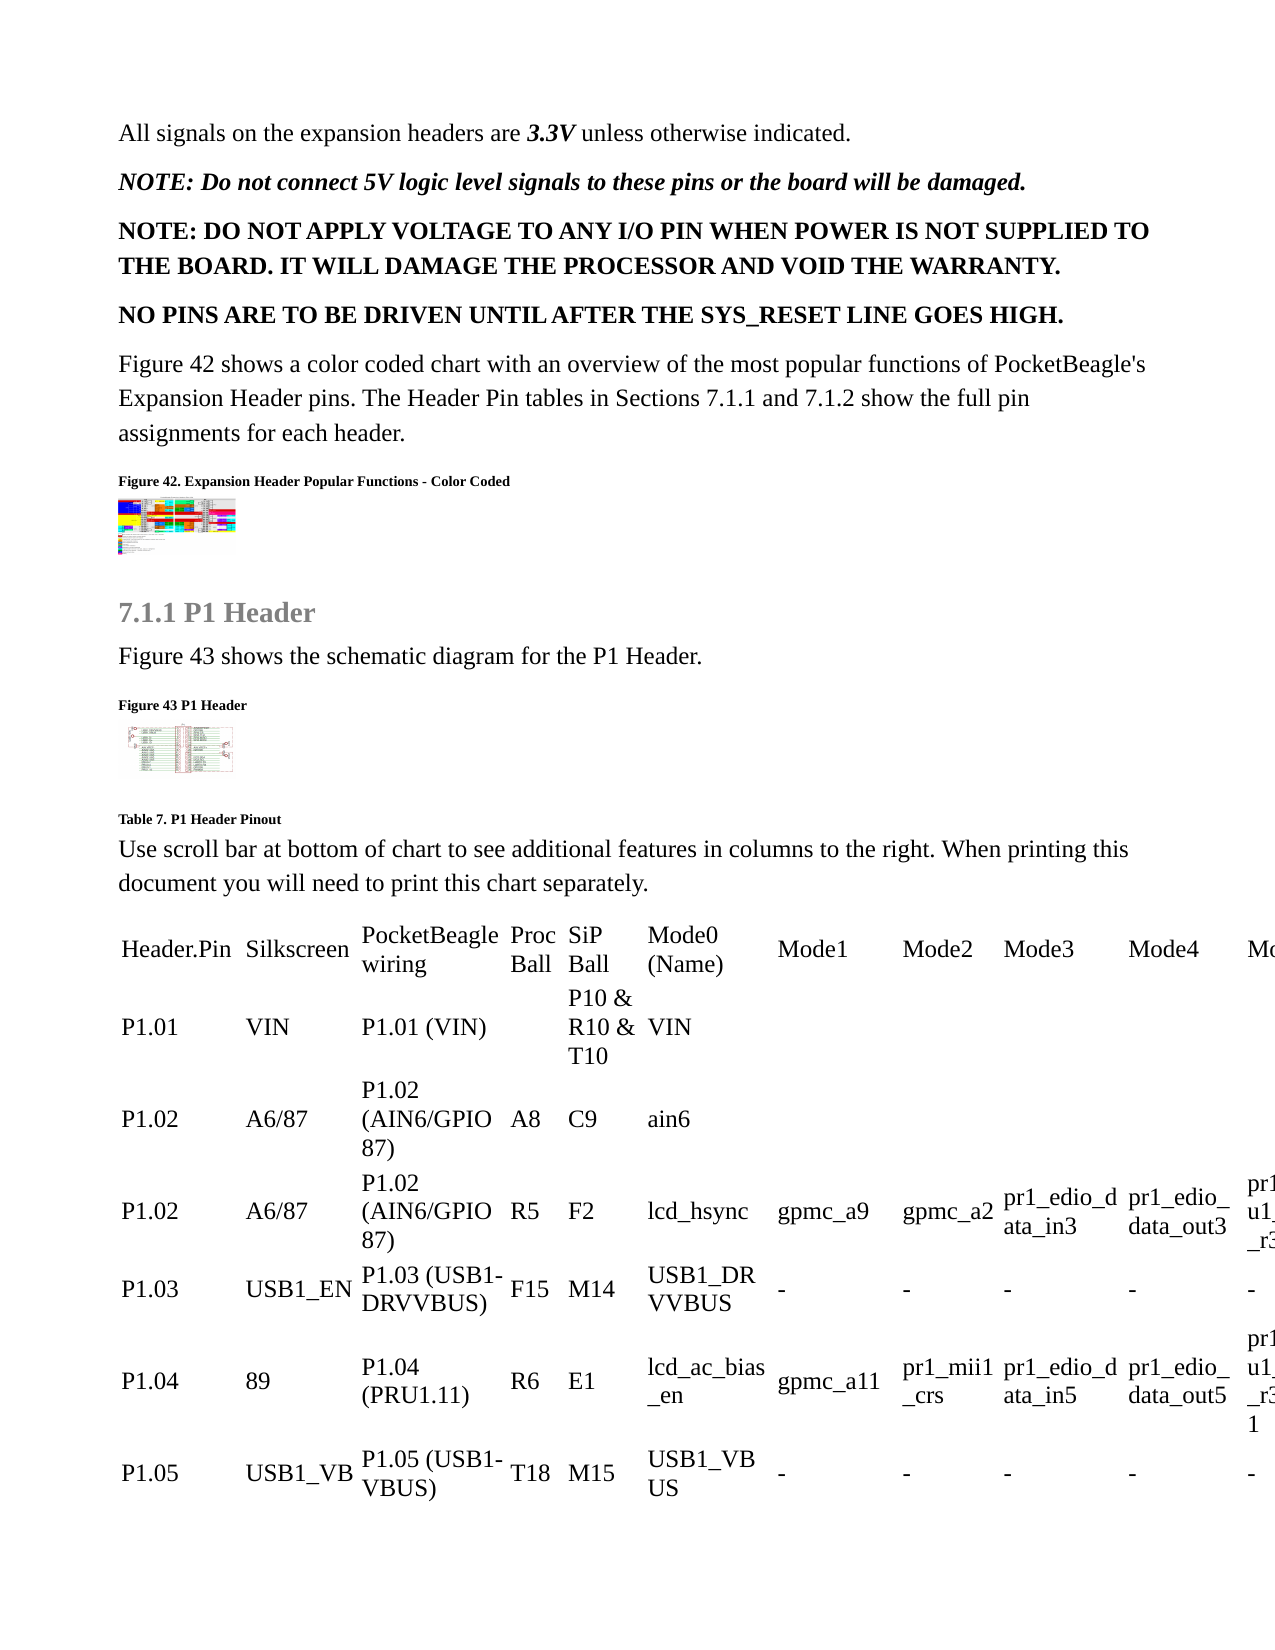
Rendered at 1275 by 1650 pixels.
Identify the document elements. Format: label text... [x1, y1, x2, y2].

text All signals on the expansion headers are 3.3V unless otherwise indicated. [118, 118, 1157, 147]
table_cell P1.01 [118, 981, 242, 1073]
table_cell C9 [565, 1073, 644, 1165]
table_cell M15 [565, 1441, 644, 1504]
table_header Mode0 (Name) [644, 917, 774, 981]
table_header Mode4 [1125, 917, 1244, 981]
table_header SiP Ball [565, 917, 644, 981]
table_cell P1.03 [118, 1257, 242, 1320]
table_cell R6 [507, 1320, 565, 1441]
table_cell A6/87 [243, 1073, 358, 1165]
text NO PINS ARE TO BE DRIVEN UNTIL AFTER THE SYS_RESET LINE GOES HIGH. [118, 300, 1157, 328]
picture [118, 719, 237, 779]
table_cell [899, 1073, 1000, 1165]
table_cell P1.01 (VIN) [359, 981, 507, 1073]
table_cell P1.04 [118, 1320, 242, 1441]
table_cell ain6 [644, 1073, 774, 1165]
table_cell pr1_edio_data_out3 [1125, 1165, 1244, 1257]
table_cell gpmc_a11 [775, 1320, 899, 1441]
table_cell USB1_VB [243, 1441, 358, 1504]
table_cell USB1_DRVVBUS [644, 1257, 774, 1320]
table_cell pr1_pru1_pru_r30_11 [1244, 1320, 1275, 1441]
table_cell M14 [565, 1257, 644, 1320]
table_cell [775, 981, 899, 1073]
table_cell gpmc_a2 [899, 1165, 1000, 1257]
table_cell lcd_hsync [644, 1165, 774, 1257]
table_cell - [1125, 1257, 1244, 1320]
table_cell pr1_edio_data_in5 [1000, 1320, 1125, 1441]
table_header Mode3 [1000, 917, 1125, 981]
text NOTE: DO NOT APPLY VOLTAGE TO ANY I/O PIN WHEN POWER IS NOT SUPPLIED TO THE BOARD. IT WILL DAMAGE THE PROCESSOR AND VOID THE WARRANTY. [118, 216, 1157, 279]
table_header Silkscreen [243, 917, 358, 981]
table_header Mode1 [775, 917, 899, 981]
table_cell - [775, 1441, 899, 1504]
text Figure 42 shows a color coded chart with an overview of the most popular functions of PocketBeagle's Expansion Header pins. The Header Pin tables in Sections 7.1.1 and 7.1.2 show the full pin assignments for each header. [118, 349, 1157, 447]
table_header Mode2 [899, 917, 1000, 981]
table_cell P1.02 [118, 1165, 242, 1257]
table_cell pr1_edio_data_out5 [1125, 1320, 1244, 1441]
picture [118, 496, 237, 555]
text Figure 43 shows the schematic diagram for the P1 Header. [118, 641, 1157, 670]
table_cell pr1_edio_data_in3 [1000, 1165, 1125, 1257]
table_cell P1.04 (PRU1.11) [359, 1320, 507, 1441]
table_header Header.Pin [118, 917, 242, 981]
table_cell P1.02 (AIN6/GPIO87) [359, 1073, 507, 1165]
subtitle Figure 43 P1 Header [118, 697, 1157, 713]
table_cell P10 & R10 & T10 [565, 981, 644, 1073]
subtitle Table 7. P1 Header Pinout [118, 811, 1157, 827]
text Use scroll bar at bottom of chart to see additional features in columns to the right. When printing this document you will need to print this chart separately. [118, 834, 1157, 897]
table_cell pr1_mii1_crs [899, 1320, 1000, 1441]
table_cell F2 [565, 1165, 644, 1257]
table_cell [775, 1073, 899, 1165]
table_cell P1.02 [118, 1073, 242, 1165]
table_cell gpmc_a9 [775, 1165, 899, 1257]
table_cell USB1_VBUS [644, 1441, 774, 1504]
table_cell A8 [507, 1073, 565, 1165]
table_header PocketBeagle wiring [359, 917, 507, 981]
subtitle Figure 42. Expansion Header Popular Functions - Color Coded [118, 473, 1157, 490]
table_cell 89 [243, 1320, 358, 1441]
table_cell - [1244, 1257, 1275, 1320]
table_cell P1.05 [118, 1441, 242, 1504]
table_cell - [775, 1257, 899, 1320]
table_cell [1244, 1073, 1275, 1165]
table_cell VIN [243, 981, 358, 1073]
table_cell R5 [507, 1165, 565, 1257]
table_cell [507, 981, 565, 1073]
table_cell A6/87 [243, 1165, 358, 1257]
table_cell P1.02 (AIN6/GPIO87) [359, 1165, 507, 1257]
table_cell [1125, 981, 1244, 1073]
table_cell F15 [507, 1257, 565, 1320]
text NOTE: Do not connect 5V logic level signals to these pins or the board will be damaged. [118, 167, 1157, 196]
table_cell [899, 981, 1000, 1073]
table_cell lcd_ac_bias_en [644, 1320, 774, 1441]
table_cell [1244, 981, 1275, 1073]
table_cell E1 [565, 1320, 644, 1441]
table_cell - [1125, 1441, 1244, 1504]
table_cell [1000, 981, 1125, 1073]
table_cell [1125, 1073, 1244, 1165]
table_cell - [899, 1441, 1000, 1504]
table_cell - [1244, 1441, 1275, 1504]
table_cell - [1000, 1257, 1125, 1320]
table_header Mode5 [1244, 917, 1275, 981]
table_cell pr1_pru1_pru_r30_9 [1244, 1165, 1275, 1257]
table_cell USB1_EN [243, 1257, 358, 1320]
subtitle 7.1.1 P1 Header [118, 595, 1157, 629]
table_cell - [1000, 1441, 1125, 1504]
table_cell - [899, 1257, 1000, 1320]
table_cell VIN [644, 981, 774, 1073]
table_cell P1.05 (USB1-VBUS) [359, 1441, 507, 1504]
table_cell [1000, 1073, 1125, 1165]
table_header Proc Ball [507, 917, 565, 981]
table_cell T18 [507, 1441, 565, 1504]
table_cell P1.03 (USB1-DRVVBUS) [359, 1257, 507, 1320]
